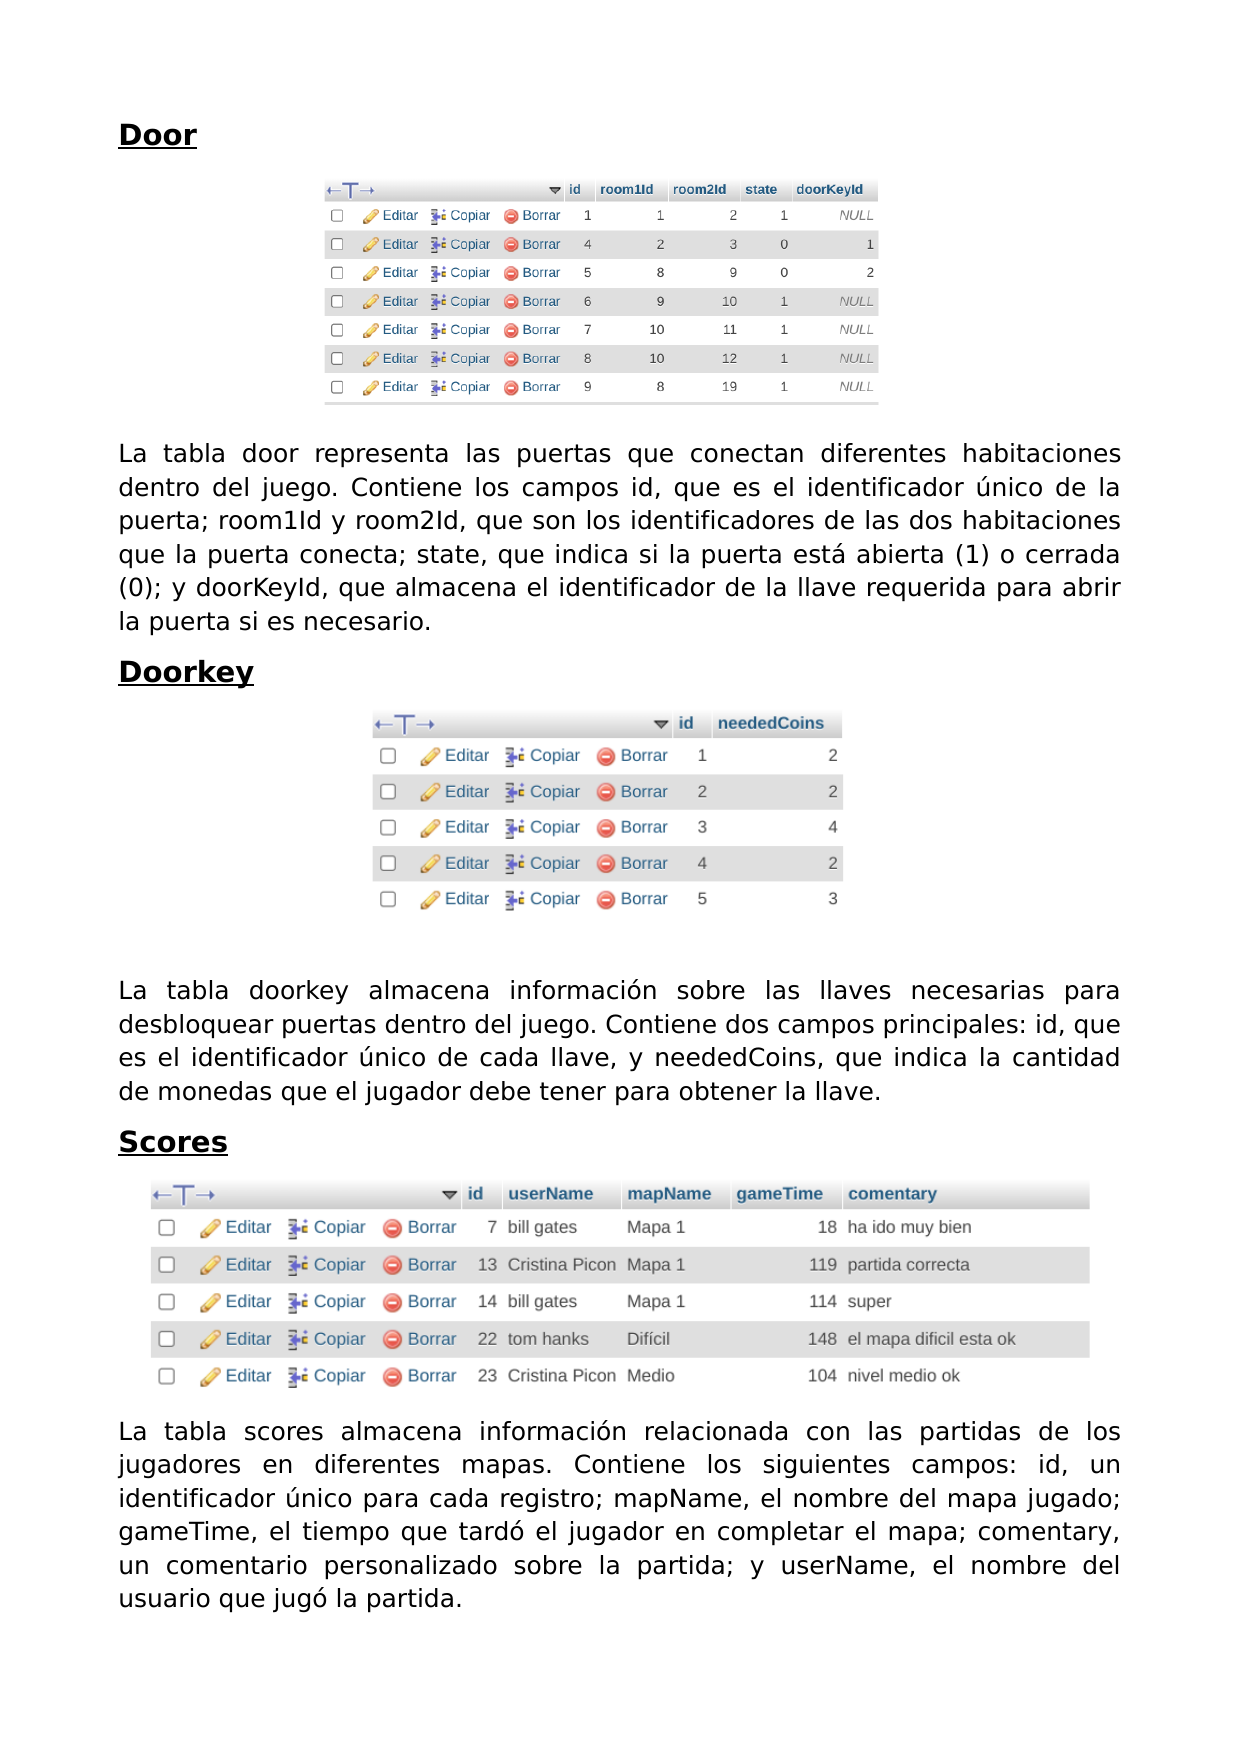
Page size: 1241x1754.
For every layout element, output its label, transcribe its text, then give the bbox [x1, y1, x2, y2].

picture [324, 177, 883, 405]
text La tabla door representa las puertas que conectan diferentes habitaciones dentro del juego. Contiene los campos id, que es el identificador único de la puerta; room1Id y room2Id, que son los identificadores de las dos habitaciones que la puerta conecta; state, que indica si la puerta está abierta (1) o cerrada (0); y doorKeyId, que almacena el identificador de la llave requerida para abrir la puerta si es necesario. [118, 439, 1122, 636]
picture [150, 1178, 1090, 1389]
text La tabla scores almacena información relacionada con las partidas de los jugadores en diferentes mapas. Contiene los siguientes campos: id, un identificador único para cada registro; mapName, el nombre del mapa jugado; gameTime, el tiempo que tardó el jugador en completar el mapa; comentary, un comentario personalizado sobre la partida; y userName, el nombre del usuario que jugó la partida. [118, 1417, 1122, 1614]
text Door [118, 118, 1122, 152]
text Doorkey [118, 655, 1122, 689]
picture [372, 708, 868, 925]
text Scores [118, 1125, 1122, 1159]
text La tabla doorkey almacena información sobre las llaves necesarias para desbloquear puertas dentro del juego. Contiene dos campos principales: id, que es el identificador único de cada llave, y neededCoins, que indica la cantidad de monedas que el jugador debe tener para obtener la llave. [118, 976, 1122, 1106]
